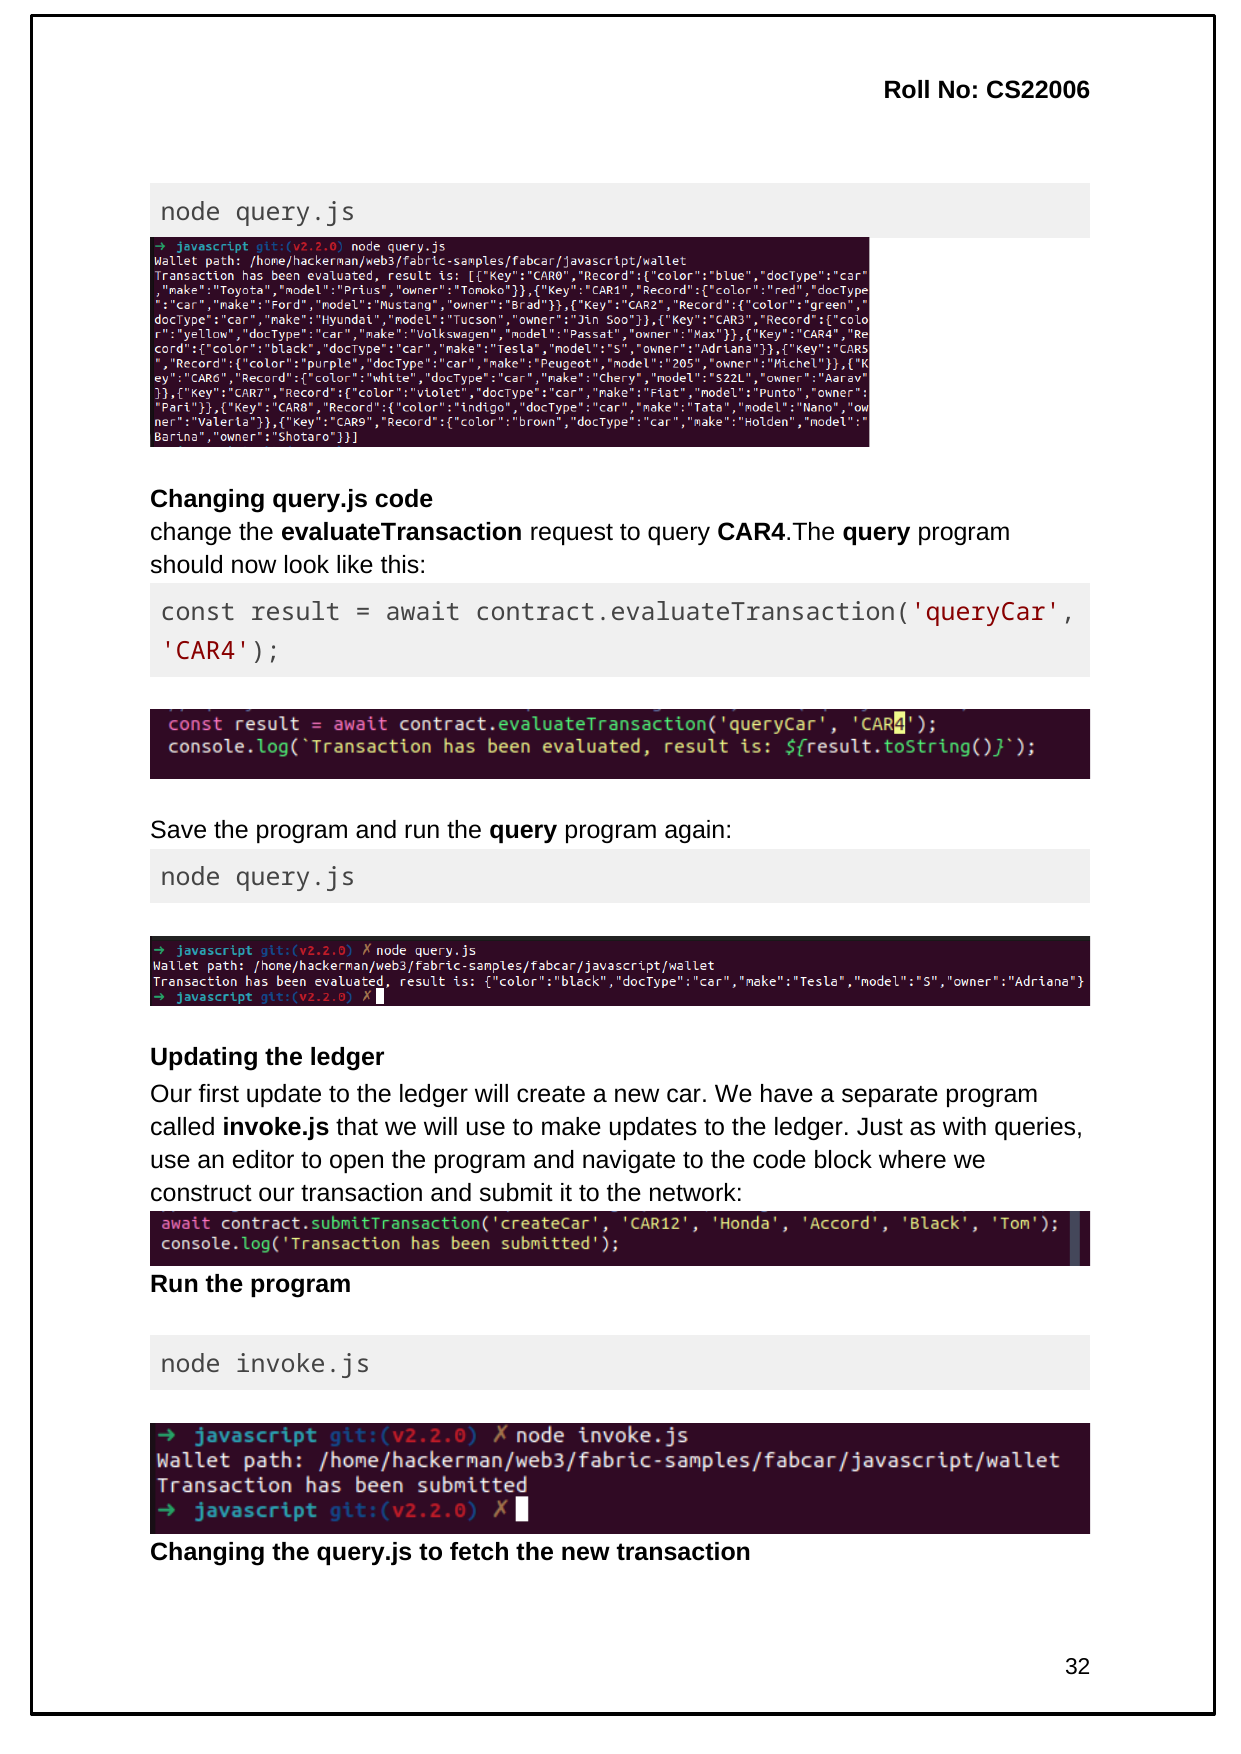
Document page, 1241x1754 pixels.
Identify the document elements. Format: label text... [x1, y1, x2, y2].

text change the evaluateTransaction request to query CAR4.The query program should now look like this: [150, 517, 1090, 578]
picture [150, 1211, 1091, 1266]
picture [150, 1423, 1091, 1534]
picture [150, 237, 870, 447]
text Changing the query.js to fetch the new transaction [150, 1537, 1090, 1566]
text Our first update to the ledger will create a new car. We have a separate program called invoke.js that we will use to make updates to the ledger. Just as with queries, use an editor to open the program and navigate to the code block where we construct our transaction and submit it to the network: [150, 1079, 1090, 1207]
picture [150, 709, 1091, 779]
text Run the program [150, 1269, 1090, 1298]
table_header node query.js [150, 849, 1090, 903]
text Changing query.js code [150, 484, 1090, 512]
picture [150, 936, 1091, 1006]
table_header node invoke.js [150, 1335, 1090, 1390]
text Updating the ledger [150, 1042, 1090, 1071]
table_header node query.js [150, 183, 1090, 238]
table_header const result = await contract.evaluateTransaction('queryCar', 'CAR4'); [150, 583, 1090, 677]
text Save the program and run the query program again: [150, 815, 1090, 844]
